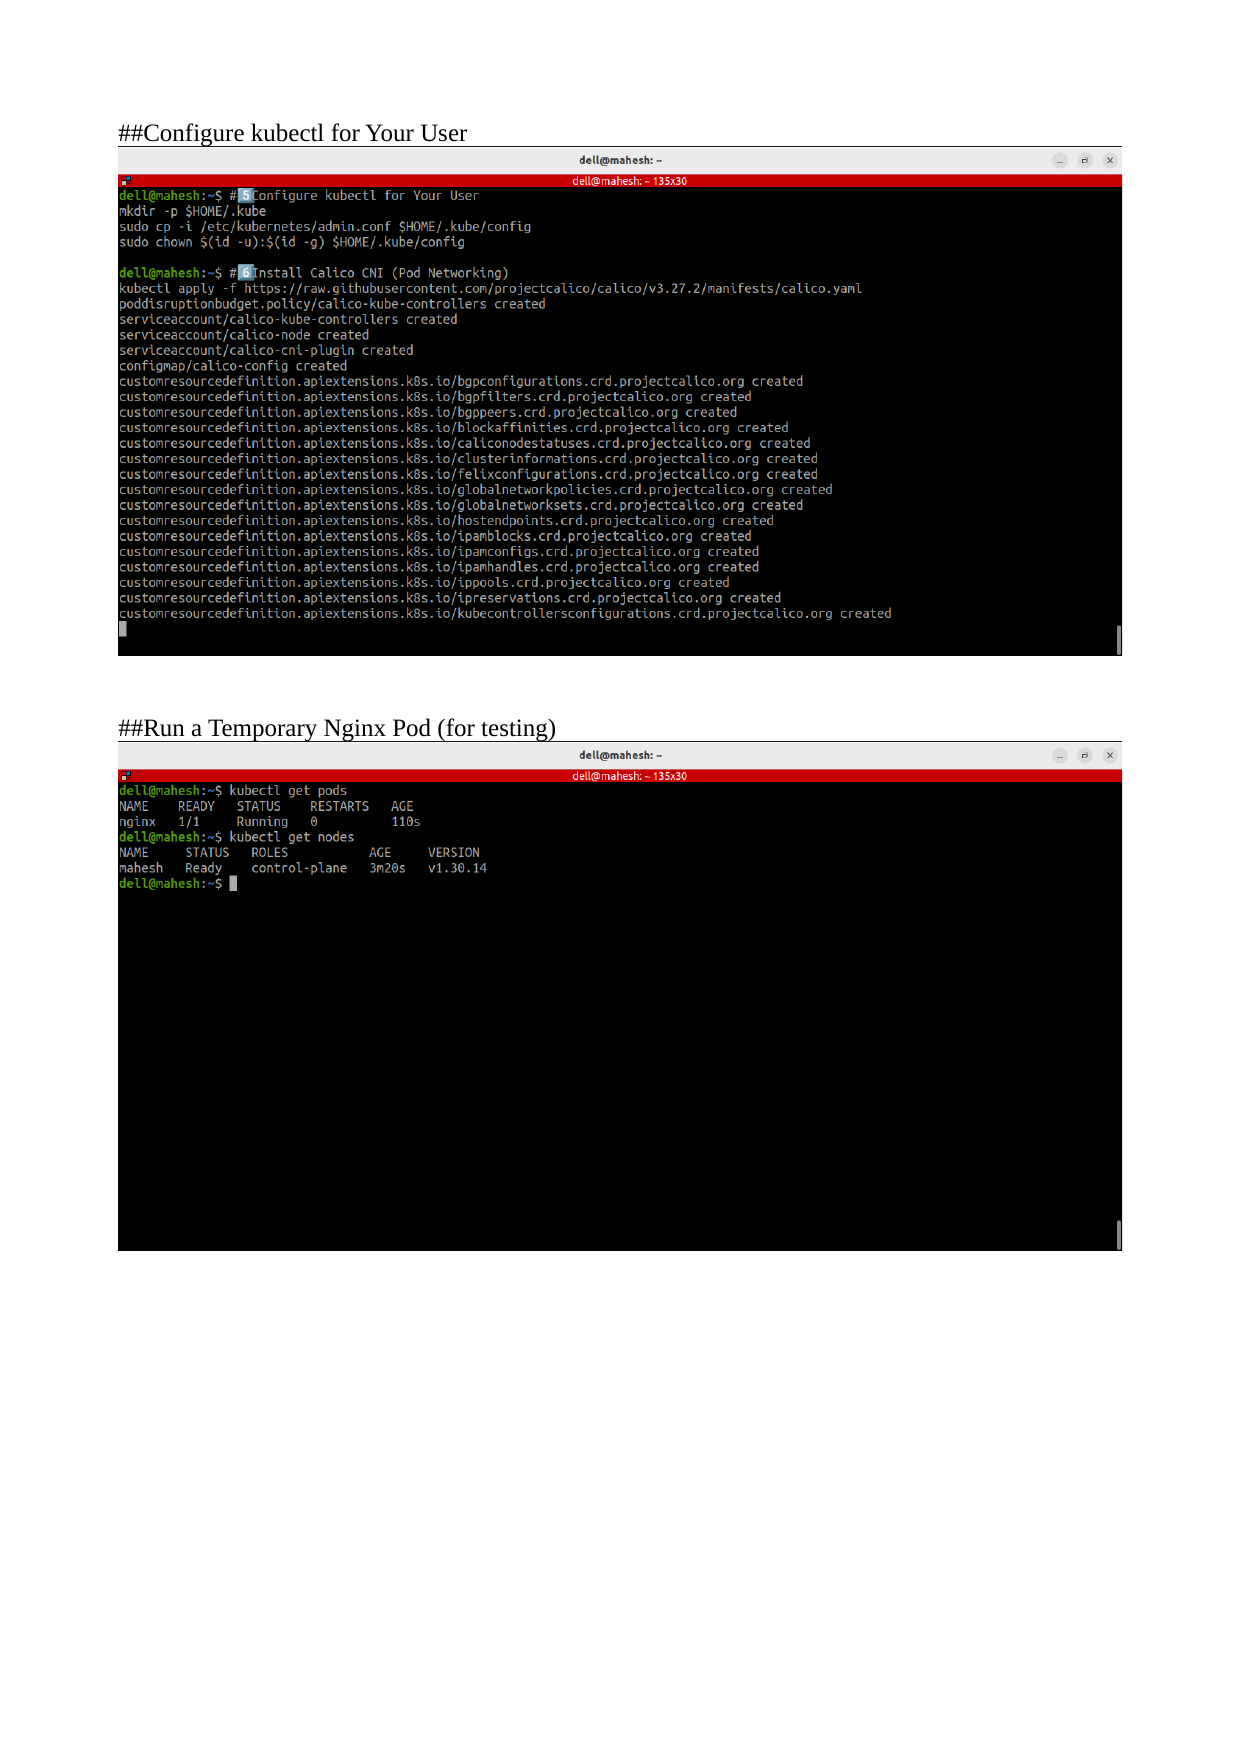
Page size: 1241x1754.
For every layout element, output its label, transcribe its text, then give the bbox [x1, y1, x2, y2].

picture [118, 146, 1123, 656]
text ##Run a Temporary Nginx Pod (for testing) [118, 713, 1122, 741]
text ##Configure kubectl for Your User [118, 118, 1122, 146]
picture [118, 741, 1123, 1251]
